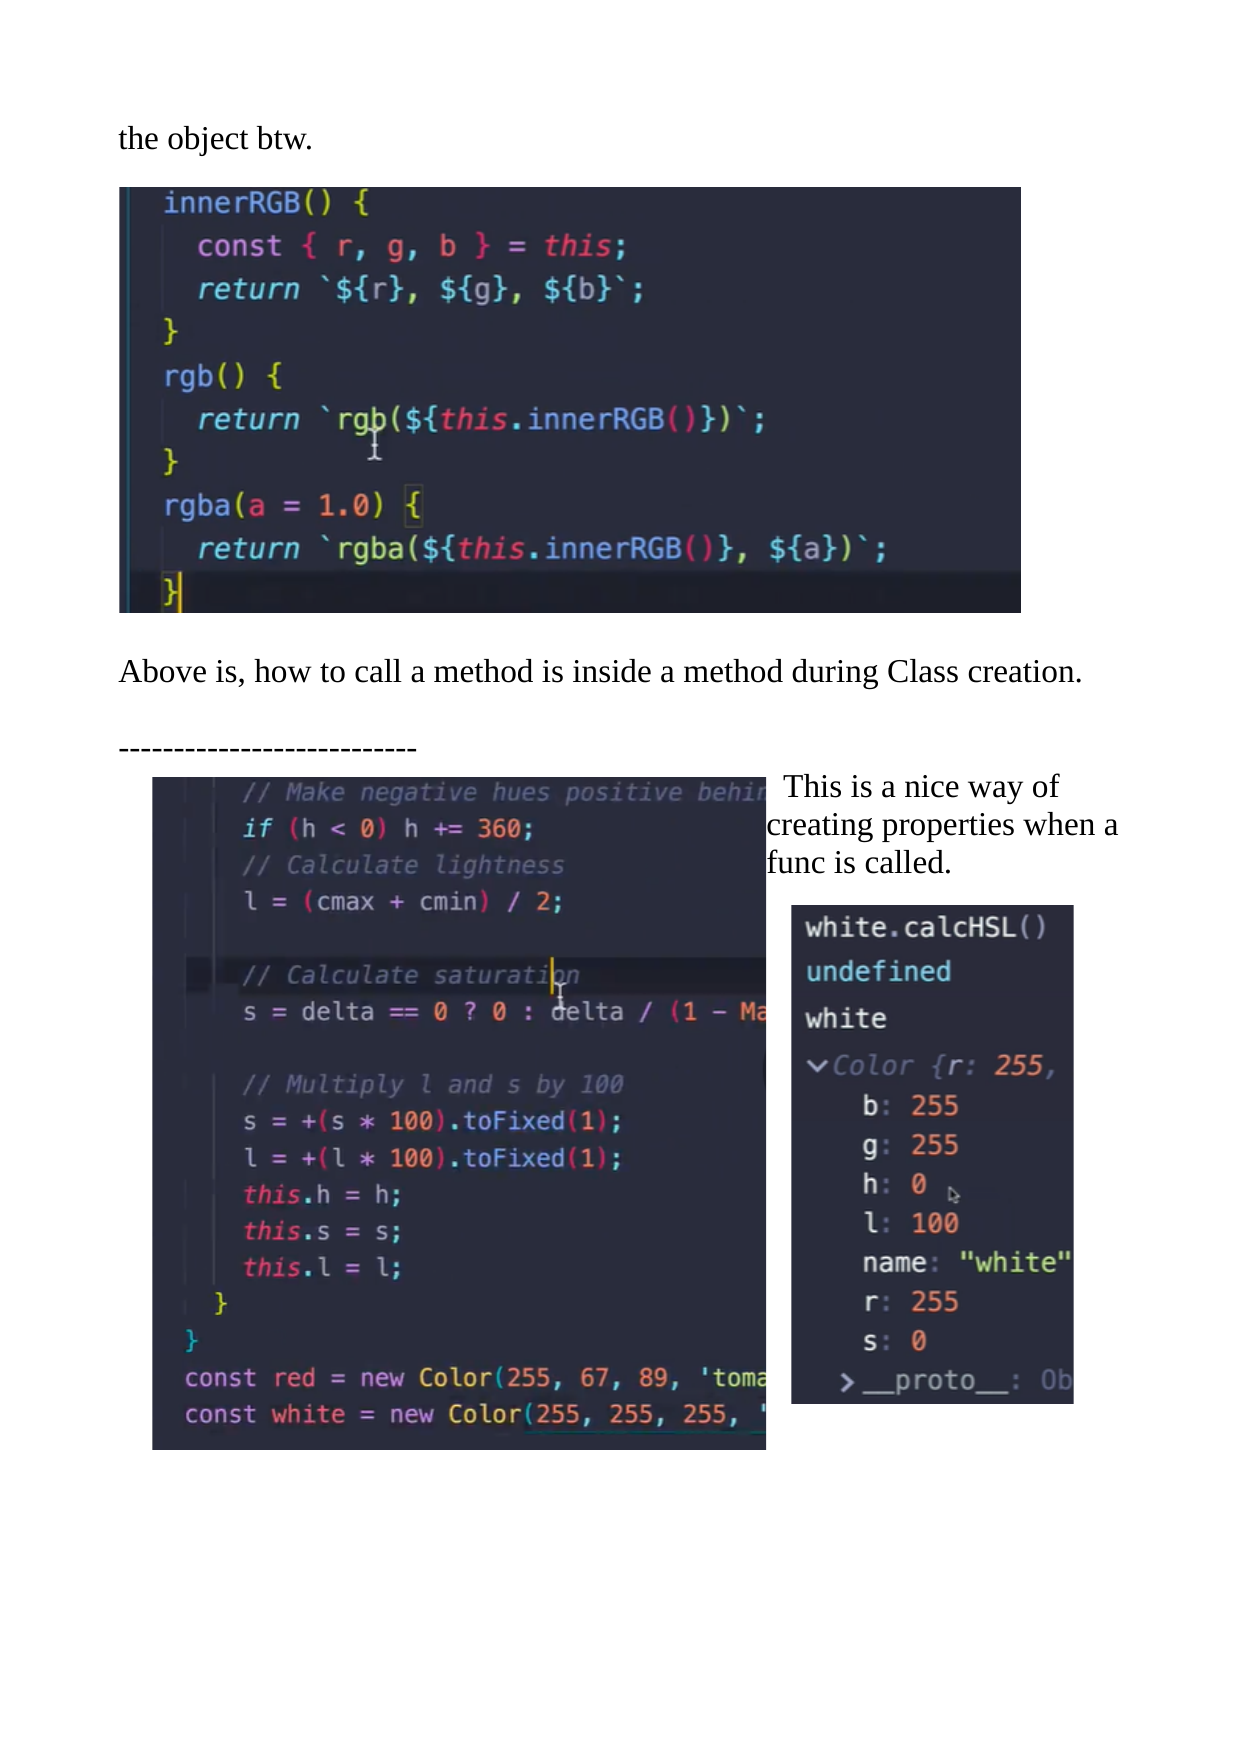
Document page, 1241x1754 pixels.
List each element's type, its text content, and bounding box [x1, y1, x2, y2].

picture [152, 777, 767, 1450]
picture [791, 905, 1074, 1404]
picture [119, 187, 1021, 613]
text --------------------------- [118, 728, 1122, 766]
text Above is, how to call a method is inside a method during Class creation. [118, 651, 1122, 689]
text the object btw. [118, 118, 1122, 156]
text This is a nice way of creating properties when a func is called. [118, 766, 1122, 881]
